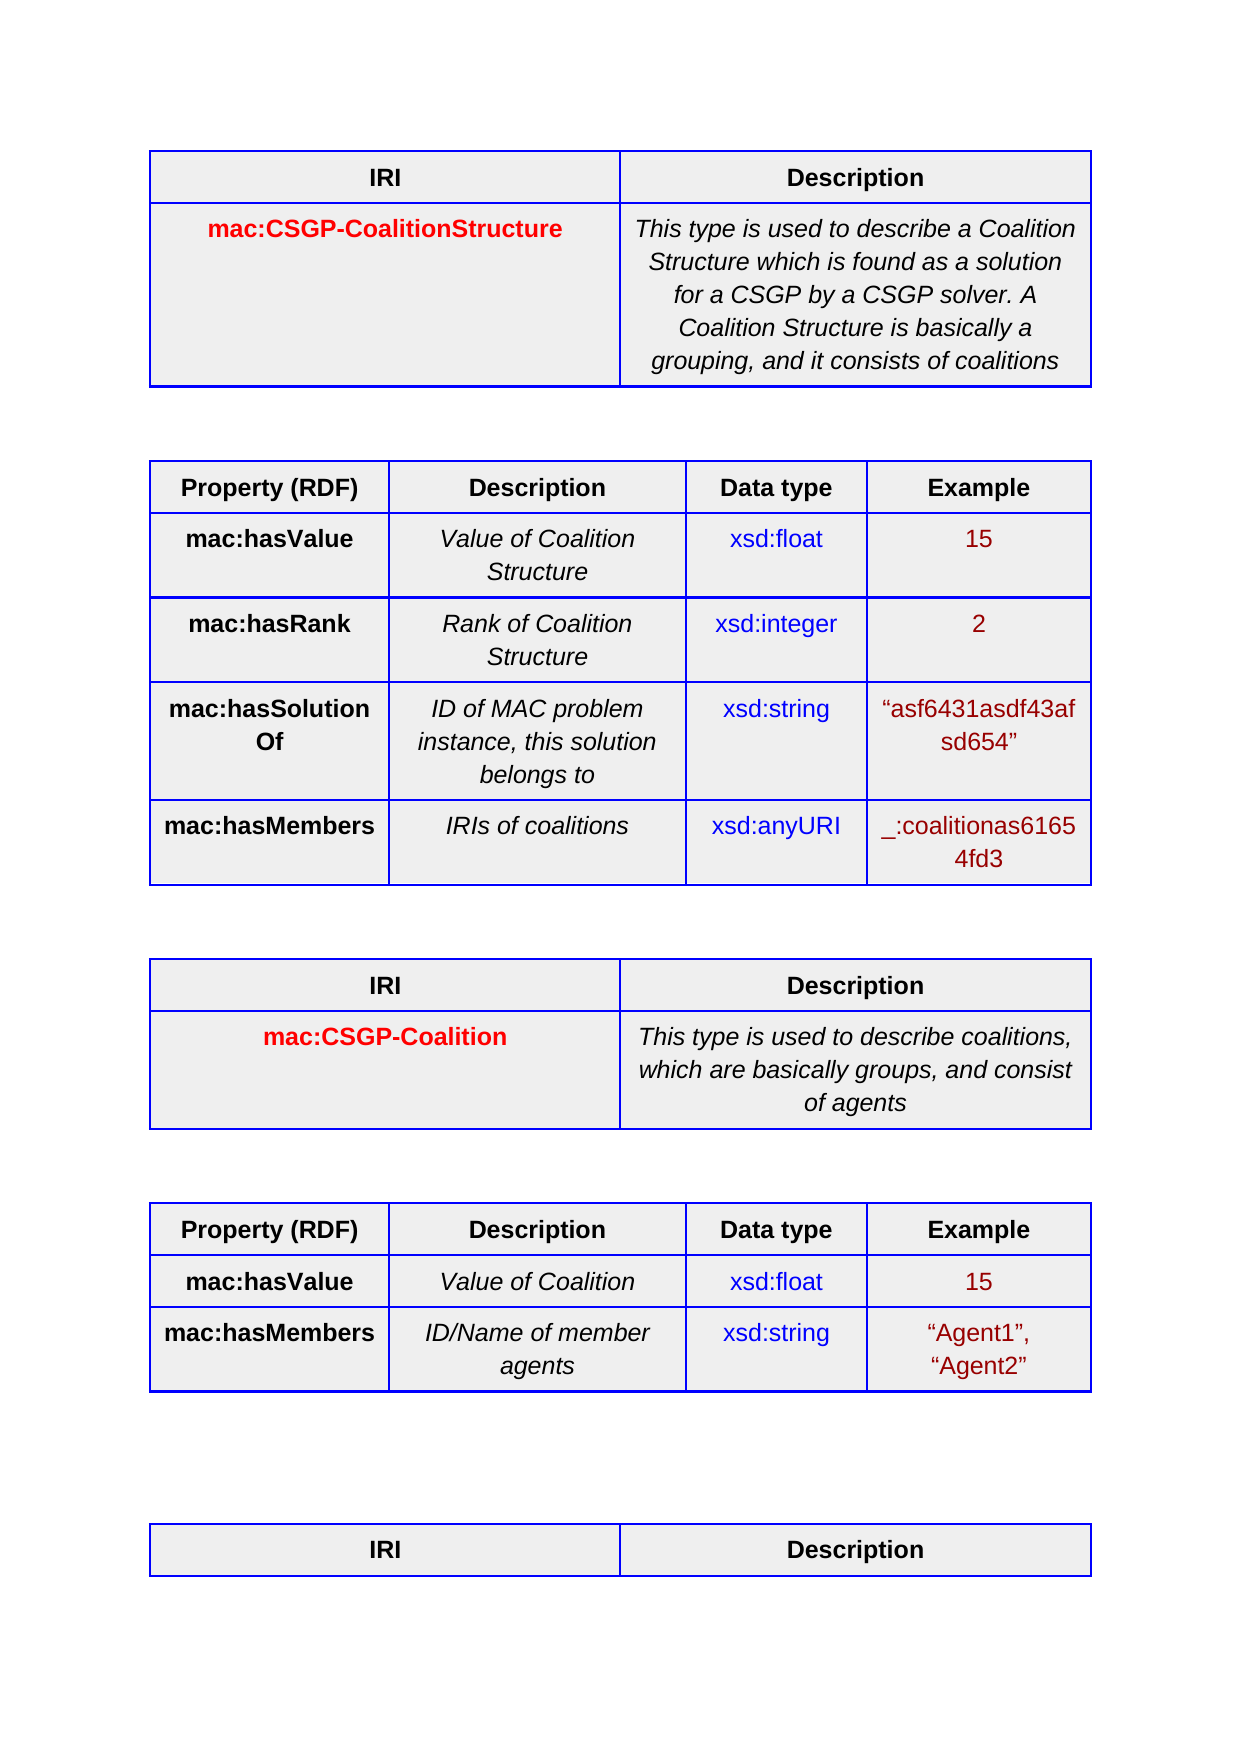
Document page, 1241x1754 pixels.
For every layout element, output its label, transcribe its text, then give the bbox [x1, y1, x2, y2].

table_cell xsd:string [687, 683, 866, 799]
table_cell mac:CSGP-CoalitionStructure [151, 204, 619, 385]
table_cell 2 [868, 599, 1090, 681]
table_header Description [621, 152, 1090, 202]
table_header IRI [151, 152, 619, 202]
table_cell mac:hasSolutionOf [151, 683, 388, 799]
table_cell Rank of Coalition Structure [390, 599, 685, 681]
table_cell mac:hasMembers [151, 1308, 388, 1390]
table_cell Value of Coalition [390, 1256, 685, 1306]
table_header Description [390, 1204, 685, 1254]
table_header Property (RDF) [151, 1204, 388, 1254]
table_cell xsd:string [687, 1308, 866, 1390]
table_cell xsd:anyURI [687, 801, 866, 883]
table_cell mac:hasMembers [151, 801, 388, 883]
table_cell IRIs of coalitions [390, 801, 685, 883]
table_cell mac:hasValue [151, 514, 388, 596]
table_cell mac:hasRank [151, 599, 388, 681]
table_cell xsd:float [687, 1256, 866, 1306]
table_cell This type is used to describe coalitions, which are basically groups, and consist of agents [621, 1012, 1090, 1128]
table_header IRI [151, 1525, 619, 1575]
table_cell “Agent1”, “Agent2” [868, 1308, 1090, 1390]
table_header Example [868, 1204, 1090, 1254]
table_header Data type [687, 1204, 866, 1254]
table_cell ID/Name of member agents [390, 1308, 685, 1390]
table_cell _:coalitionas61654fd3 [868, 801, 1090, 883]
table_cell mac:hasValue [151, 1256, 388, 1306]
table_cell Value of Coalition Structure [390, 514, 685, 596]
table_header Example [868, 462, 1090, 512]
table_header Data type [687, 462, 866, 512]
table_header IRI [151, 960, 619, 1010]
table_cell xsd:float [687, 514, 866, 596]
table_cell 15 [868, 1256, 1090, 1306]
table_cell ID of MAC problem instance, this solution belongs to [390, 683, 685, 799]
table_cell mac:CSGP-Coalition [151, 1012, 619, 1128]
table_header Description [390, 462, 685, 512]
table_cell “asf6431asdf43afsd654” [868, 683, 1090, 799]
table_cell This type is used to describe a Coalition Structure which is found as a solution for a CSGP by a CSGP solver. A Coalition Structure is basically a grouping, and it consists of coalitions [621, 204, 1090, 385]
table_header Property (RDF) [151, 462, 388, 512]
table_header Description [621, 1525, 1090, 1575]
table_header Description [621, 960, 1090, 1010]
table_cell 15 [868, 514, 1090, 596]
table_cell xsd:integer [687, 599, 866, 681]
